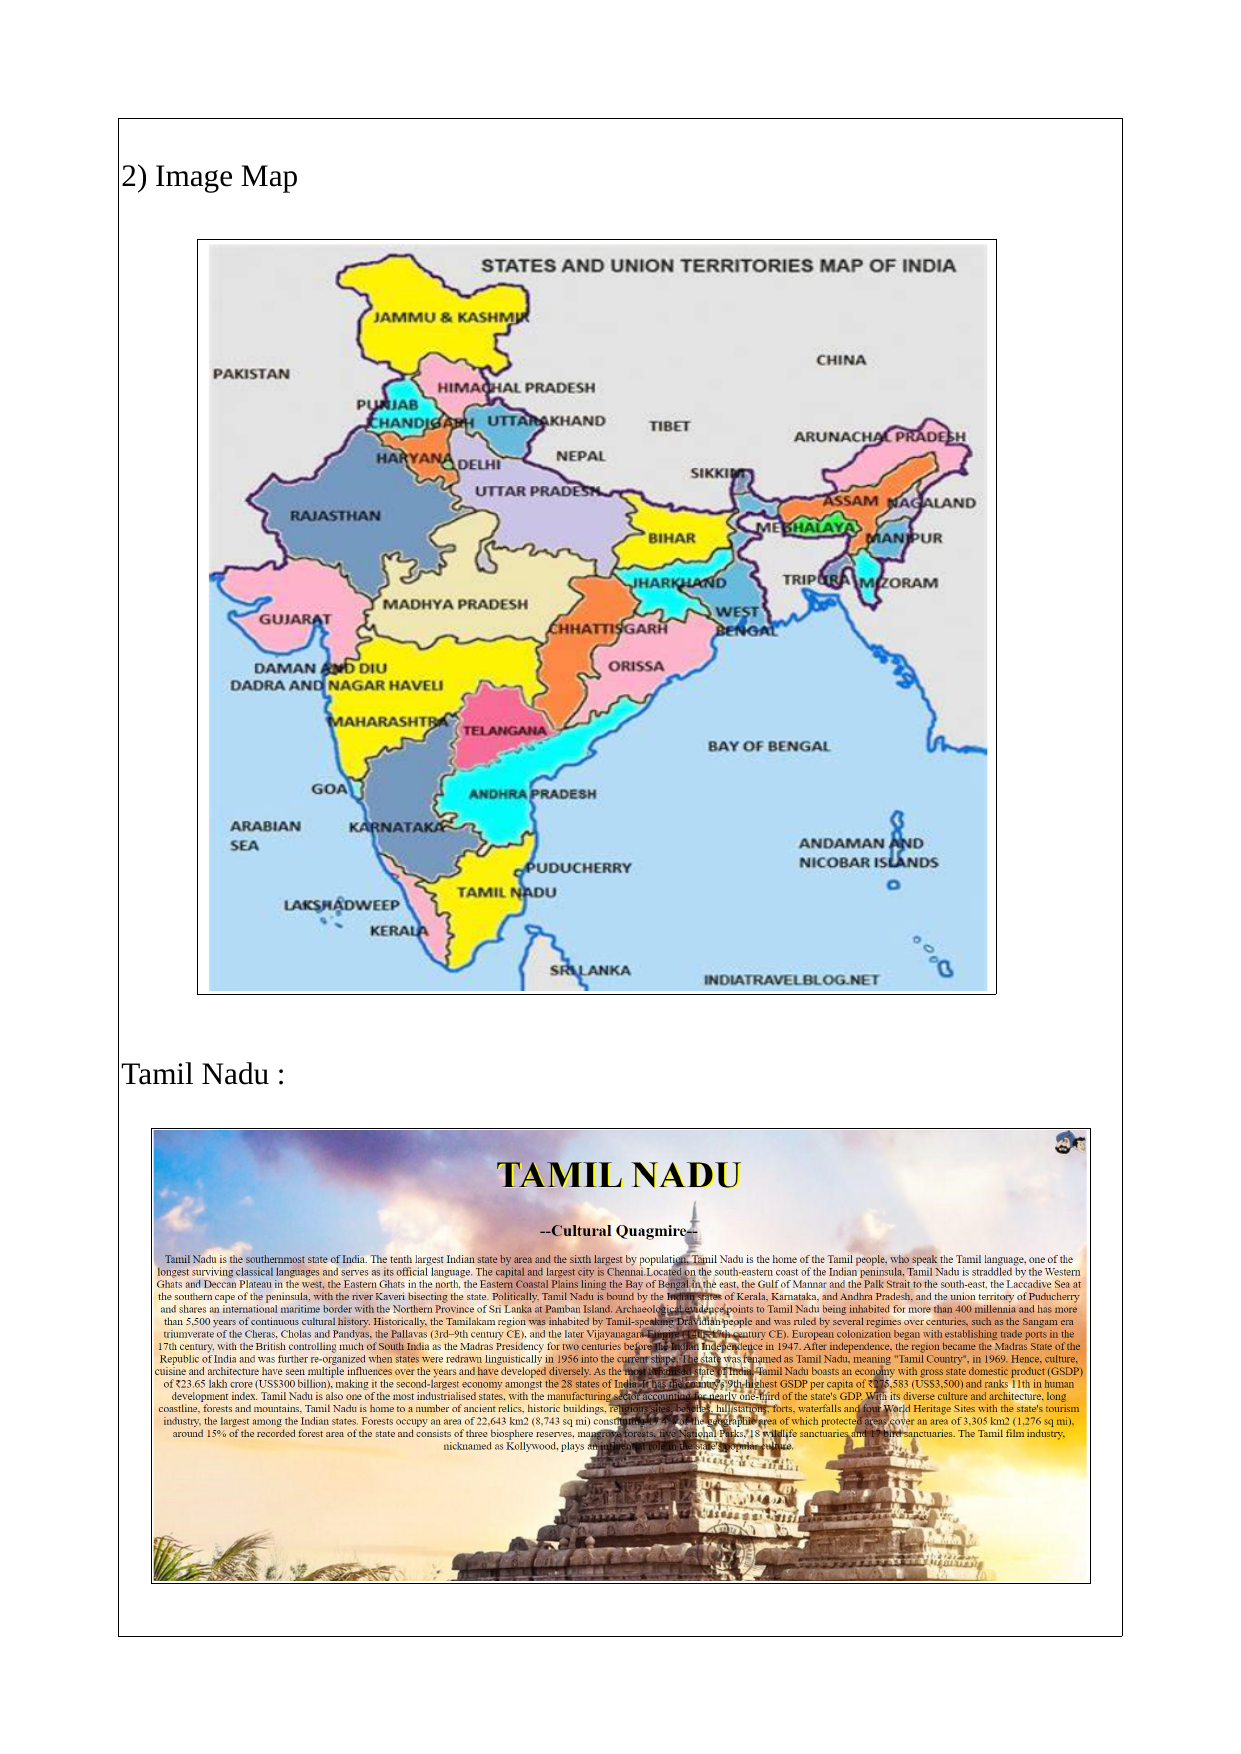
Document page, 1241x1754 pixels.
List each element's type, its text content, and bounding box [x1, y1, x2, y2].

text 2) Image Map [121, 157, 1119, 193]
picture [153, 1130, 1087, 1581]
text Tamil Nadu : [121, 1056, 1119, 1091]
picture [200, 241, 993, 991]
